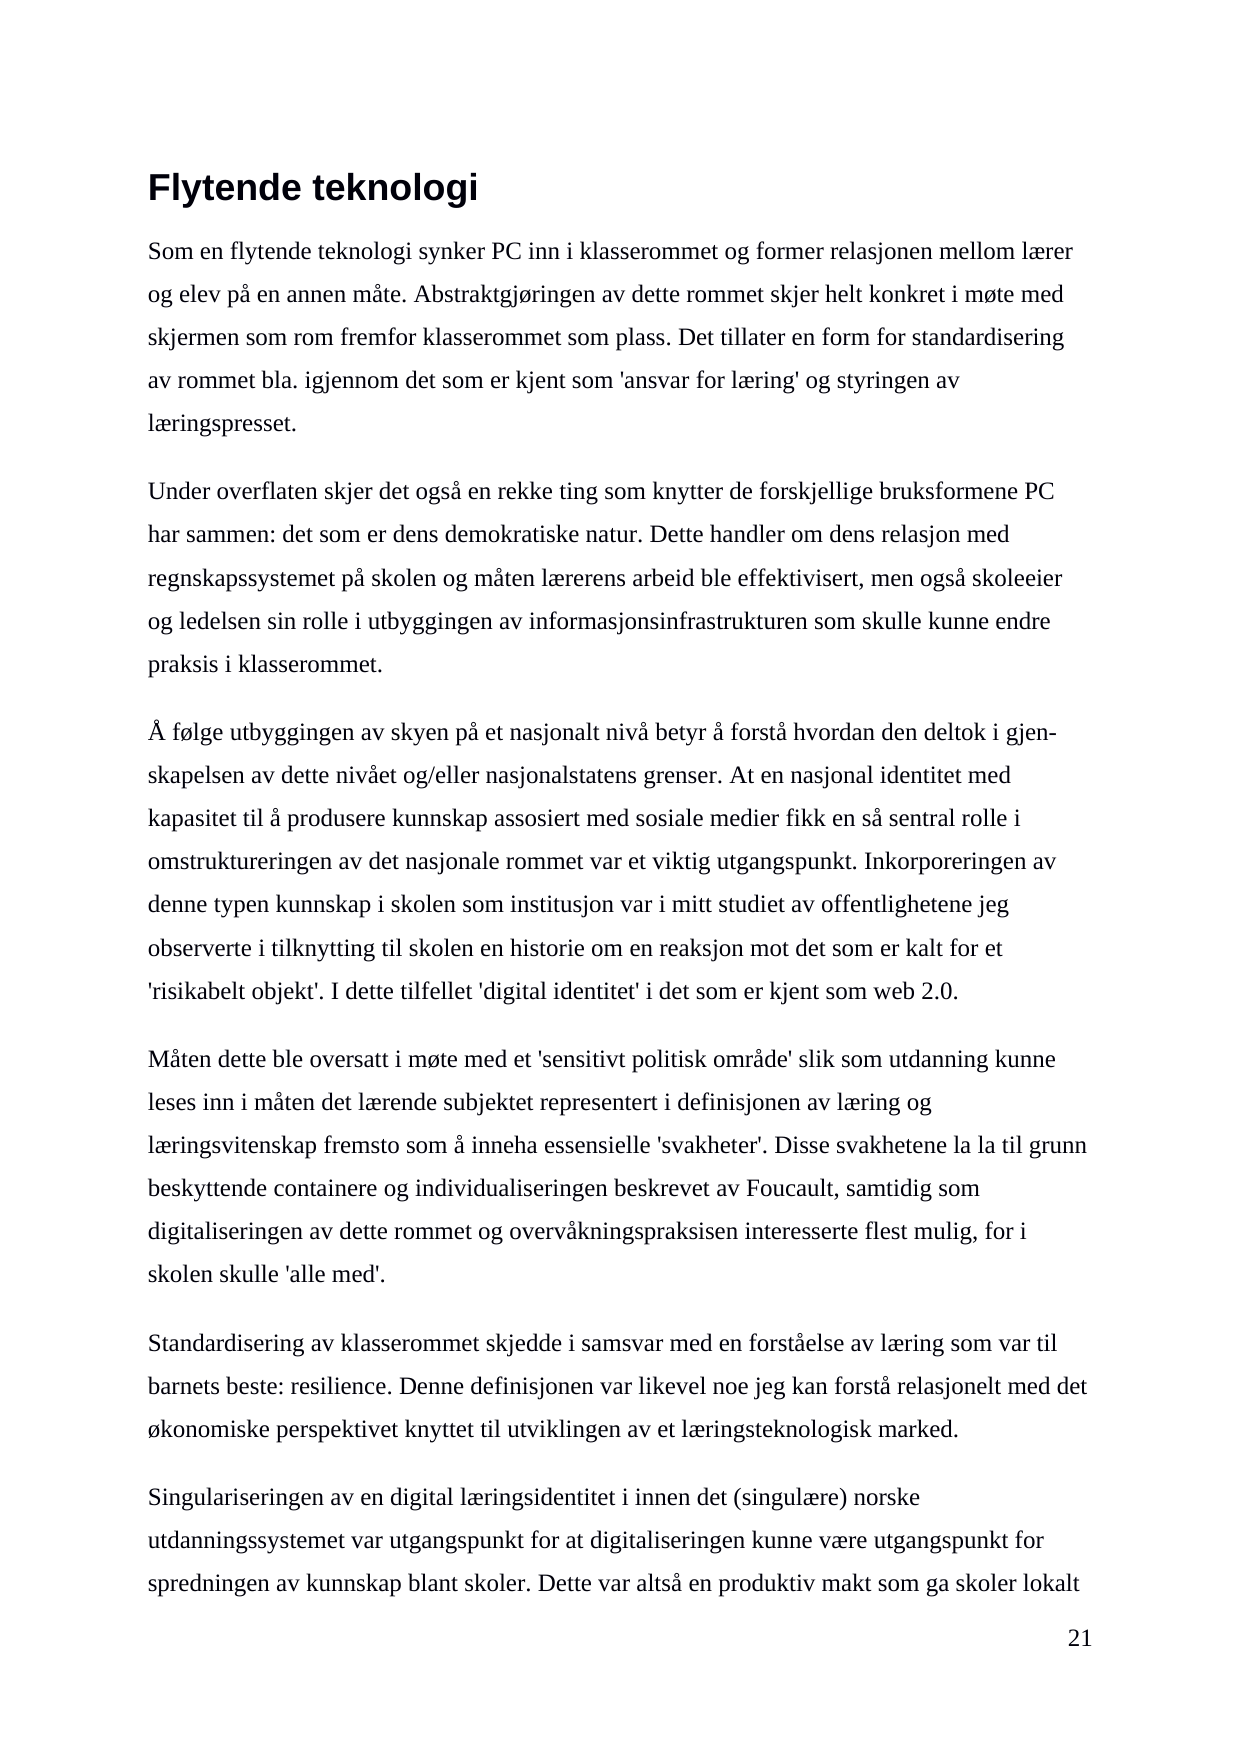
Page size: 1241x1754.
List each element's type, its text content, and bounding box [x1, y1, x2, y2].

text Standardisering av klasserommet skjedde i samsvar med en forståelse av læring som var til barnets beste: resilience. Denne definisjonen var likevel noe jeg kan forstå relasjonelt med det økonomiske perspektivet knyttet til utviklingen av et læringsteknologisk marked. [148, 1328, 1092, 1443]
text Som en flytende teknologi synker PC inn i klasserommet og former relasjonen mellom lærer og elev på en annen måte. Abstraktgjøringen av dette rommet skjer helt konkret i møte med skjermen som rom fremfor klasserommet som plass. Det tillater en form for standardisering av rommet bla. igjennom det som er kjent som 'ansvar for læring' og styringen av læringspresset. [148, 236, 1092, 437]
text Måten dette ble oversatt i møte med et 'sensitivt politisk område' slik som utdanning kunne leses inn i måten det lærende subjektet representert i definisjonen av læring og læringsvitenskap fremsto som å inneha essensielle 'svakheter'. Disse svakhetene la la til grunn beskyttende containere og individualiseringen beskrevet av Foucault, samtidig som digitaliseringen av dette rommet og overvåkningspraksisen interesserte flest mulig, for i skolen skulle 'alle med'. [148, 1044, 1092, 1288]
text Singulariseringen av en digital læringsidentitet i innen det (singulære) norske utdanningssystemet var utgangspunkt for at digitaliseringen kunne være utgangspunkt for spredningen av kunnskap blant skoler. Dette var altså en produktiv makt som ga skoler lokalt [148, 1482, 1092, 1597]
text Under overflaten skjer det også en rekke ting som knytter de forskjellige bruksformene PC har sammen: det som er dens demokratiske natur. Dette handler om dens relasjon med regnskapssystemet på skolen og måten lærerens arbeid ble effektivisert, men også skoleeier og ledelsen sin rolle i utbyggingen av informasjonsinfrastrukturen som skulle kunne endre praksis i klasserommet. [148, 476, 1092, 678]
subtitle Flytende teknologi [148, 165, 1092, 208]
text Å følge utbyggingen av skyen på et nasjonalt nivå betyr å forstå hvordan den deltok i gjen-skapelsen av dette nivået og/eller nasjonalstatens grenser. At en nasjonal identitet med kapasitet til å produsere kunnskap assosiert med sosiale medier fikk en så sentral rolle i omstruktureringen av det nasjonale rommet var et viktig utgangspunkt. Inkorporeringen av denne typen kunnskap i skolen som institusjon var i mitt studiet av offentlighetene jeg observerte i tilknytting til skolen en historie om en reaksjon mot det som er kalt for et 'risikabelt objekt'. I dette tilfellet 'digital identitet' i det som er kjent som web 2.0. [148, 717, 1092, 1004]
